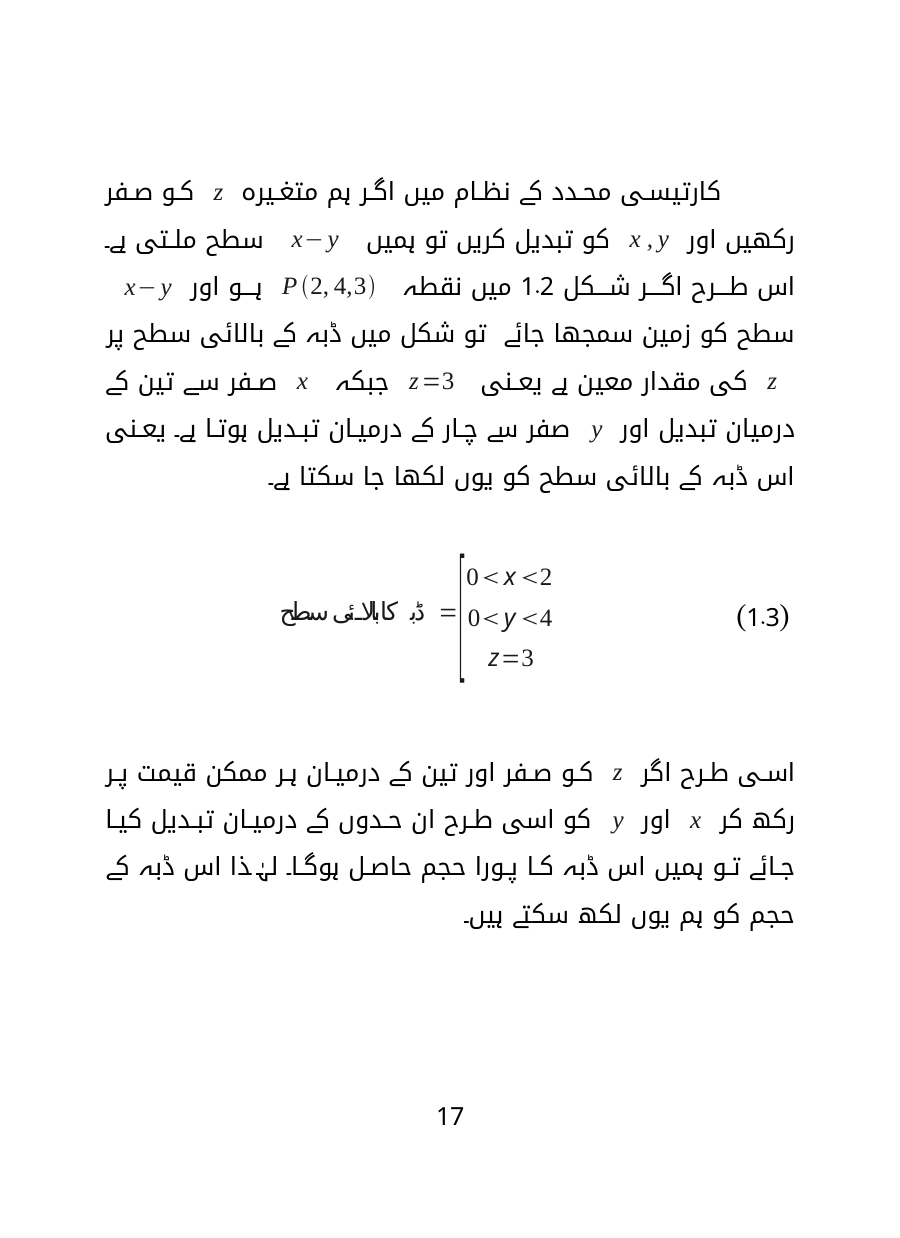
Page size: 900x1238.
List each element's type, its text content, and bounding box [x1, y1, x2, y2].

text کارتیسی محدد کے نظام میں اگر ہم متغیرہکو صفر رکھیں اورکو تبدیل کریں تو ہمیں سطح ملتی ہے۔ اس طرح اگر شکل 1.2 میں نقطہ ہو اورسطح کو زمین سمجھا جائے تو شکل میں ڈبہ کے بالائی سطح پر کی مقدار معین ہے یعنی جبکہ صفر سے تین کے درمیان تبدیل اورصفر سے چار کے درمیان تبدیل ہوتا ہے۔ یعنی اس ڈبہ کے بالائی سطح کو یوں لکھا جا سکتا ہے۔ [105, 168, 795, 500]
text اسی طرح اگرکو صفر اور تین کے درمیان ہر ممکن قیمت پر رکھ کراورکو اسی طرح ان حدوں کے درمیان تبدیل کیا جائے تو ہمیں اس ڈبہ کا پورا حجم حاصل ہوگا۔ لہٰذا اس ڈبہ کے حجم کو ہم یوں لکھ سکتے ہیں۔ [105, 749, 795, 938]
table_header (1.3) [718, 547, 795, 702]
table_header [105, 547, 718, 702]
